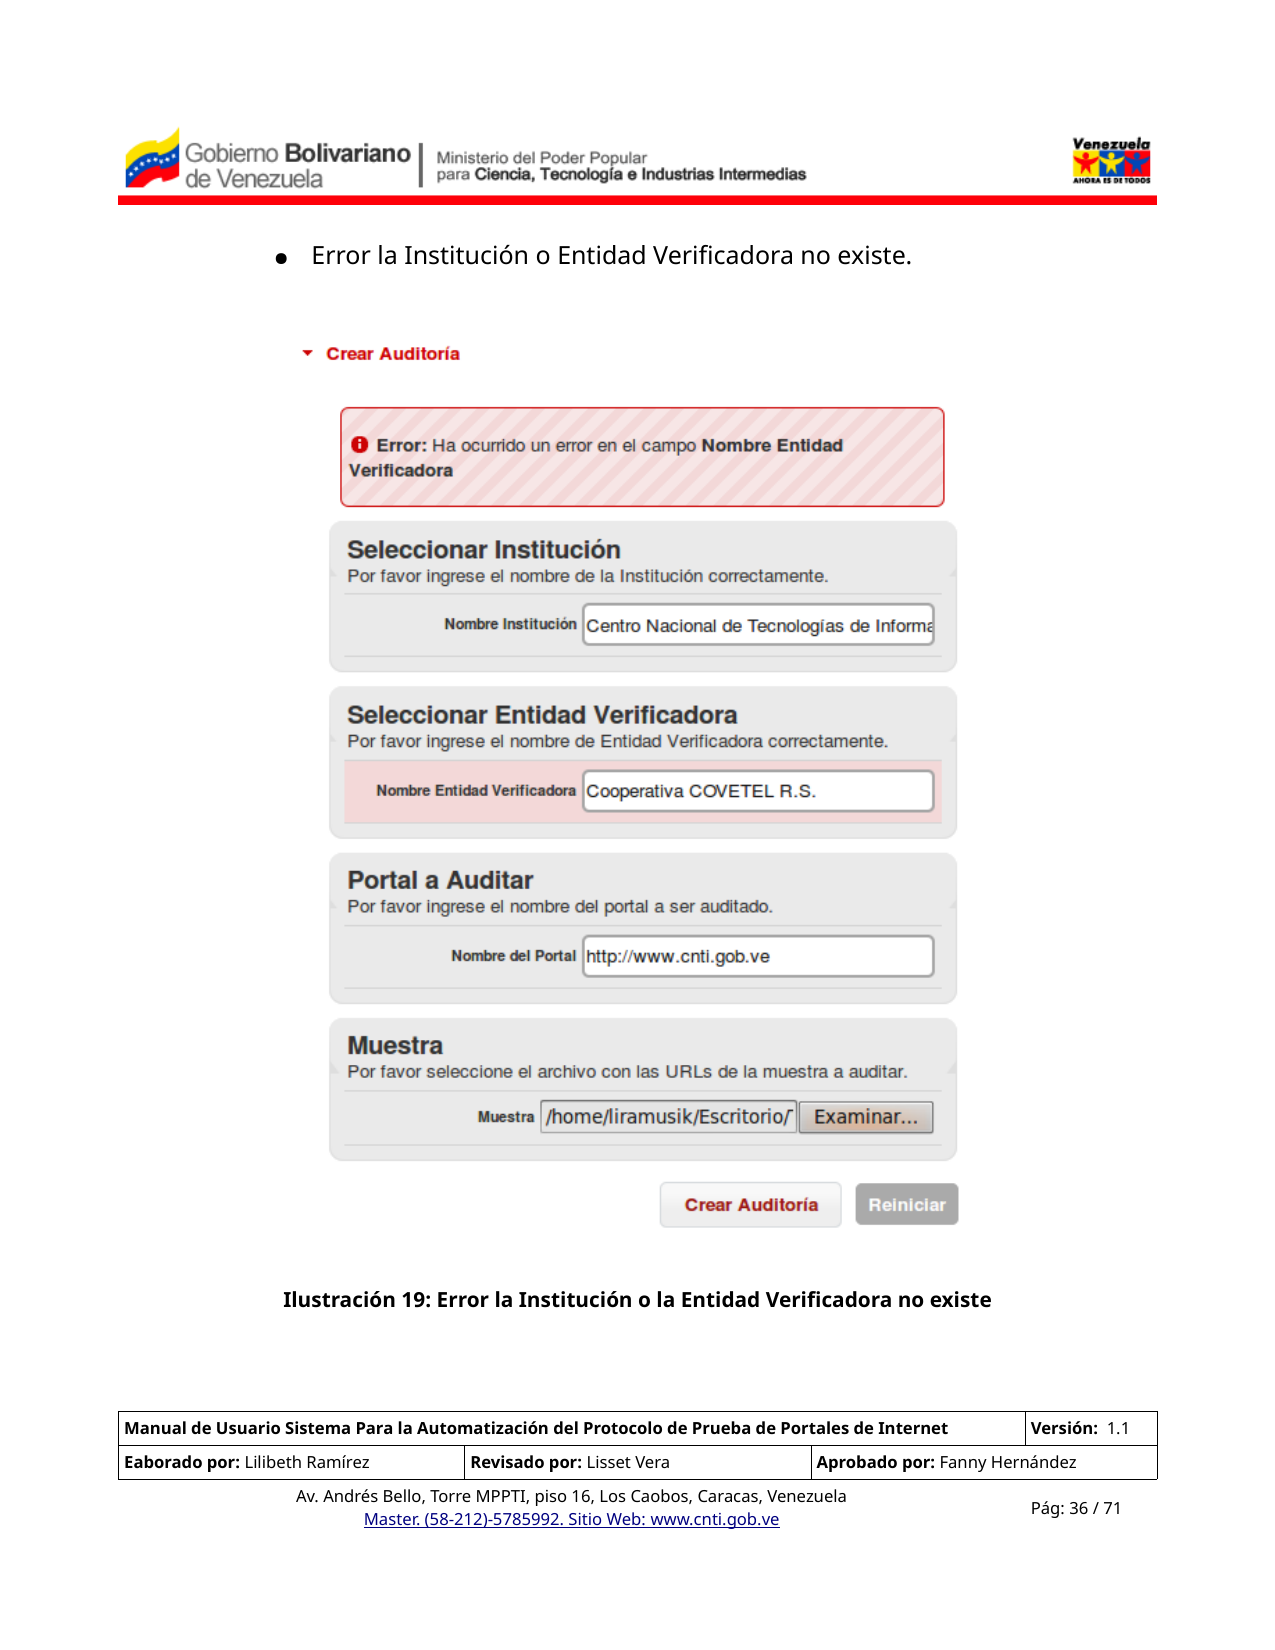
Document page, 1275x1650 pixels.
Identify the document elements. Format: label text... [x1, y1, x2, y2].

picture [296, 342, 967, 1232]
picture [118, 119, 1157, 205]
list Error la Institución o Entidad Verificadora no existe. [274, 238, 1039, 272]
text Ilustración 19: Error la Institución o la Entidad Verificadora no existe [263, 1285, 1012, 1314]
